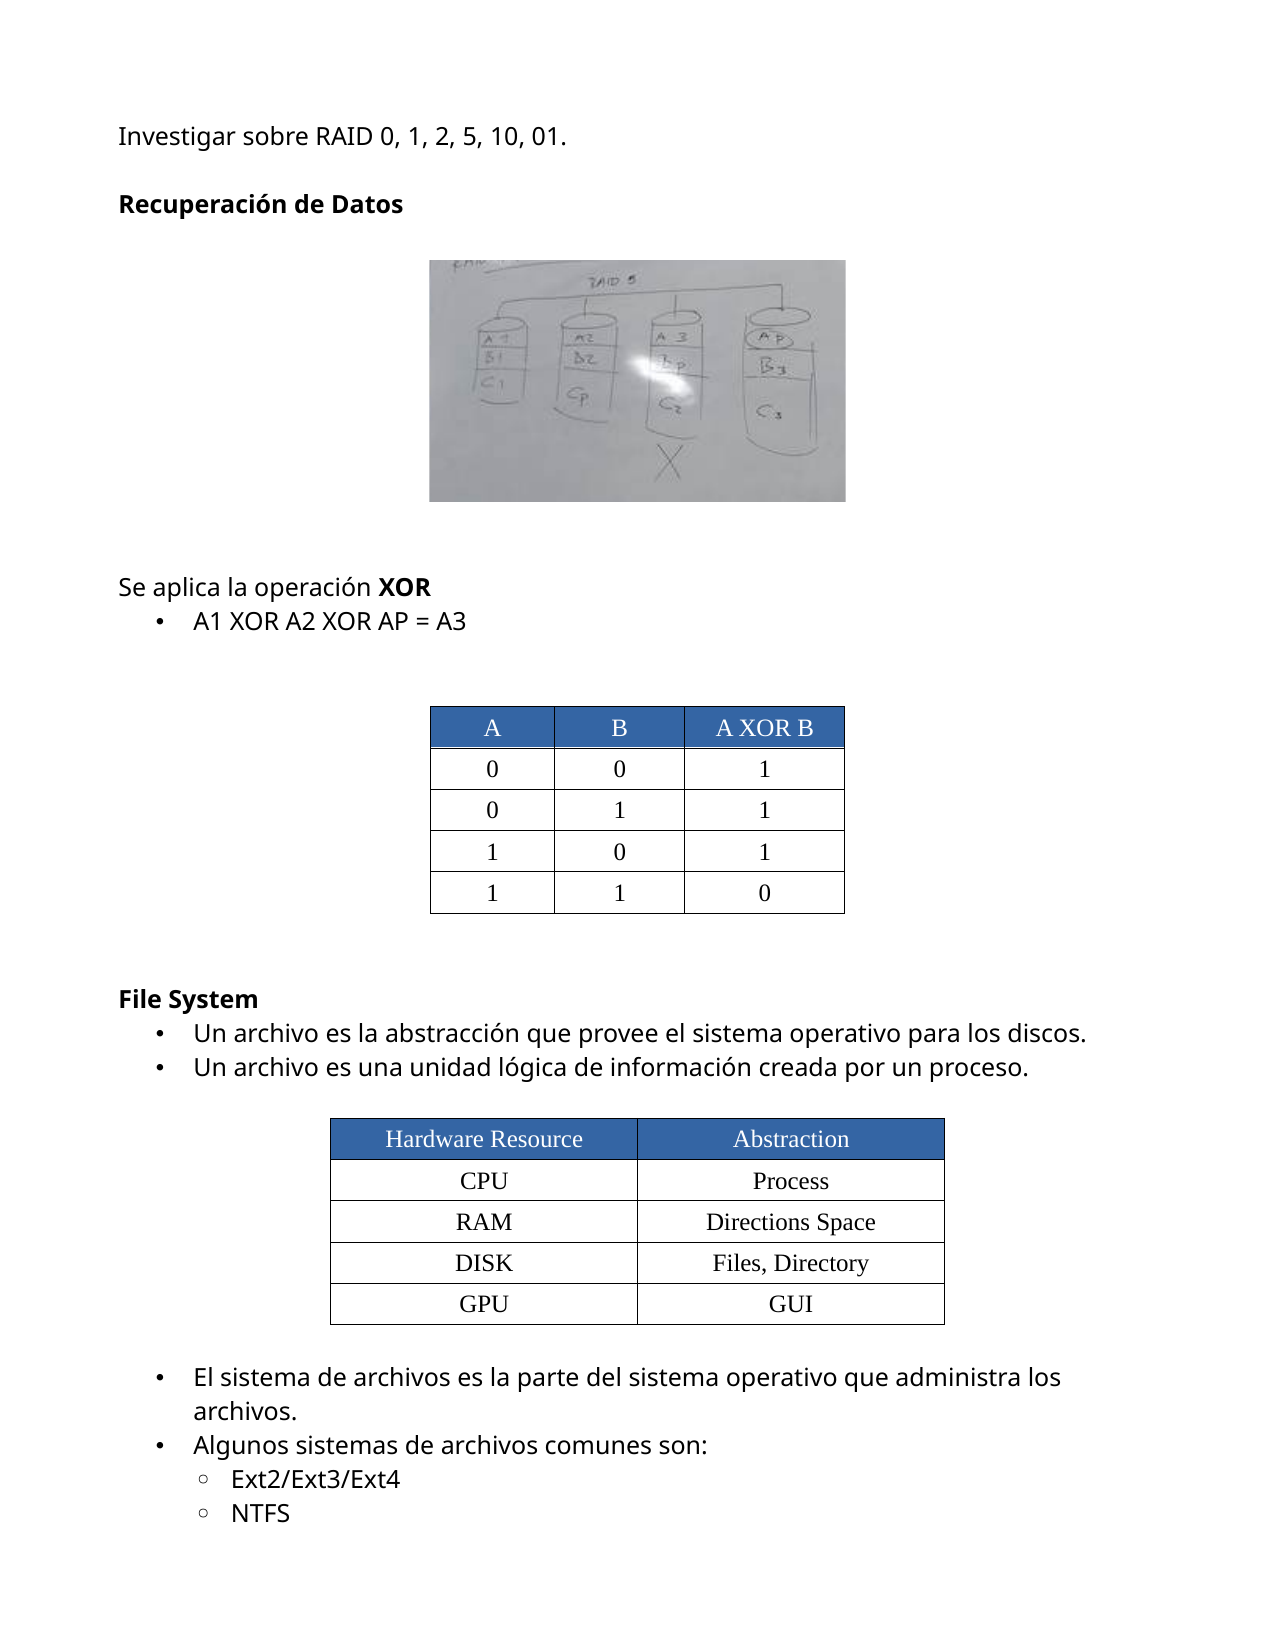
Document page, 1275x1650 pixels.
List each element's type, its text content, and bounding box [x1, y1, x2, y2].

table_cell CPU [331, 1160, 637, 1200]
table_cell 1 [685, 831, 844, 871]
list Algunos sistemas de archivos comunes son: [156, 1427, 1157, 1461]
table_cell 1 [431, 872, 554, 912]
text Recuperación de Datos [118, 186, 1157, 220]
table_cell 0 [555, 831, 684, 871]
list A1 XOR A2 XOR AP = A3 [156, 604, 1157, 638]
table_cell 0 [555, 749, 684, 789]
table_cell RAM [331, 1201, 637, 1242]
table_header Hardware Resource [331, 1119, 637, 1159]
text File System [118, 982, 1157, 1016]
list NTFS [193, 1495, 1157, 1529]
table_cell Directions Space [638, 1201, 944, 1242]
table_cell 1 [555, 872, 684, 912]
table_cell 0 [431, 749, 554, 789]
table_cell 1 [685, 790, 844, 830]
table_cell GPU [331, 1284, 637, 1324]
table_header A XOR B [685, 707, 844, 747]
table_cell Files, Directory [638, 1243, 944, 1283]
list Un archivo es una unidad lógica de información creada por un proceso. [156, 1050, 1157, 1084]
table_header A [431, 707, 554, 747]
table_cell 1 [431, 831, 554, 871]
list El sistema de archivos es la parte del sistema operativo que administra los archivos. [156, 1359, 1157, 1427]
picture [429, 260, 846, 502]
list Ext2/Ext3/Ext4 [193, 1461, 1157, 1495]
table_cell GUI [638, 1284, 944, 1324]
table_cell DISK [331, 1243, 637, 1283]
table_cell 1 [555, 790, 684, 830]
text Investigar sobre RAID 0, 1, 2, 5, 10, 01. [118, 118, 1157, 152]
table_cell 1 [685, 749, 844, 789]
table_header B [555, 707, 684, 747]
list Un archivo es la abstracción que provee el sistema operativo para los discos. [156, 1016, 1157, 1050]
table_cell 0 [431, 790, 554, 830]
table_cell 0 [685, 872, 844, 912]
text Se aplica la operación XOR [118, 570, 1157, 604]
table_cell Process [638, 1160, 944, 1200]
table_header Abstraction [638, 1119, 944, 1159]
